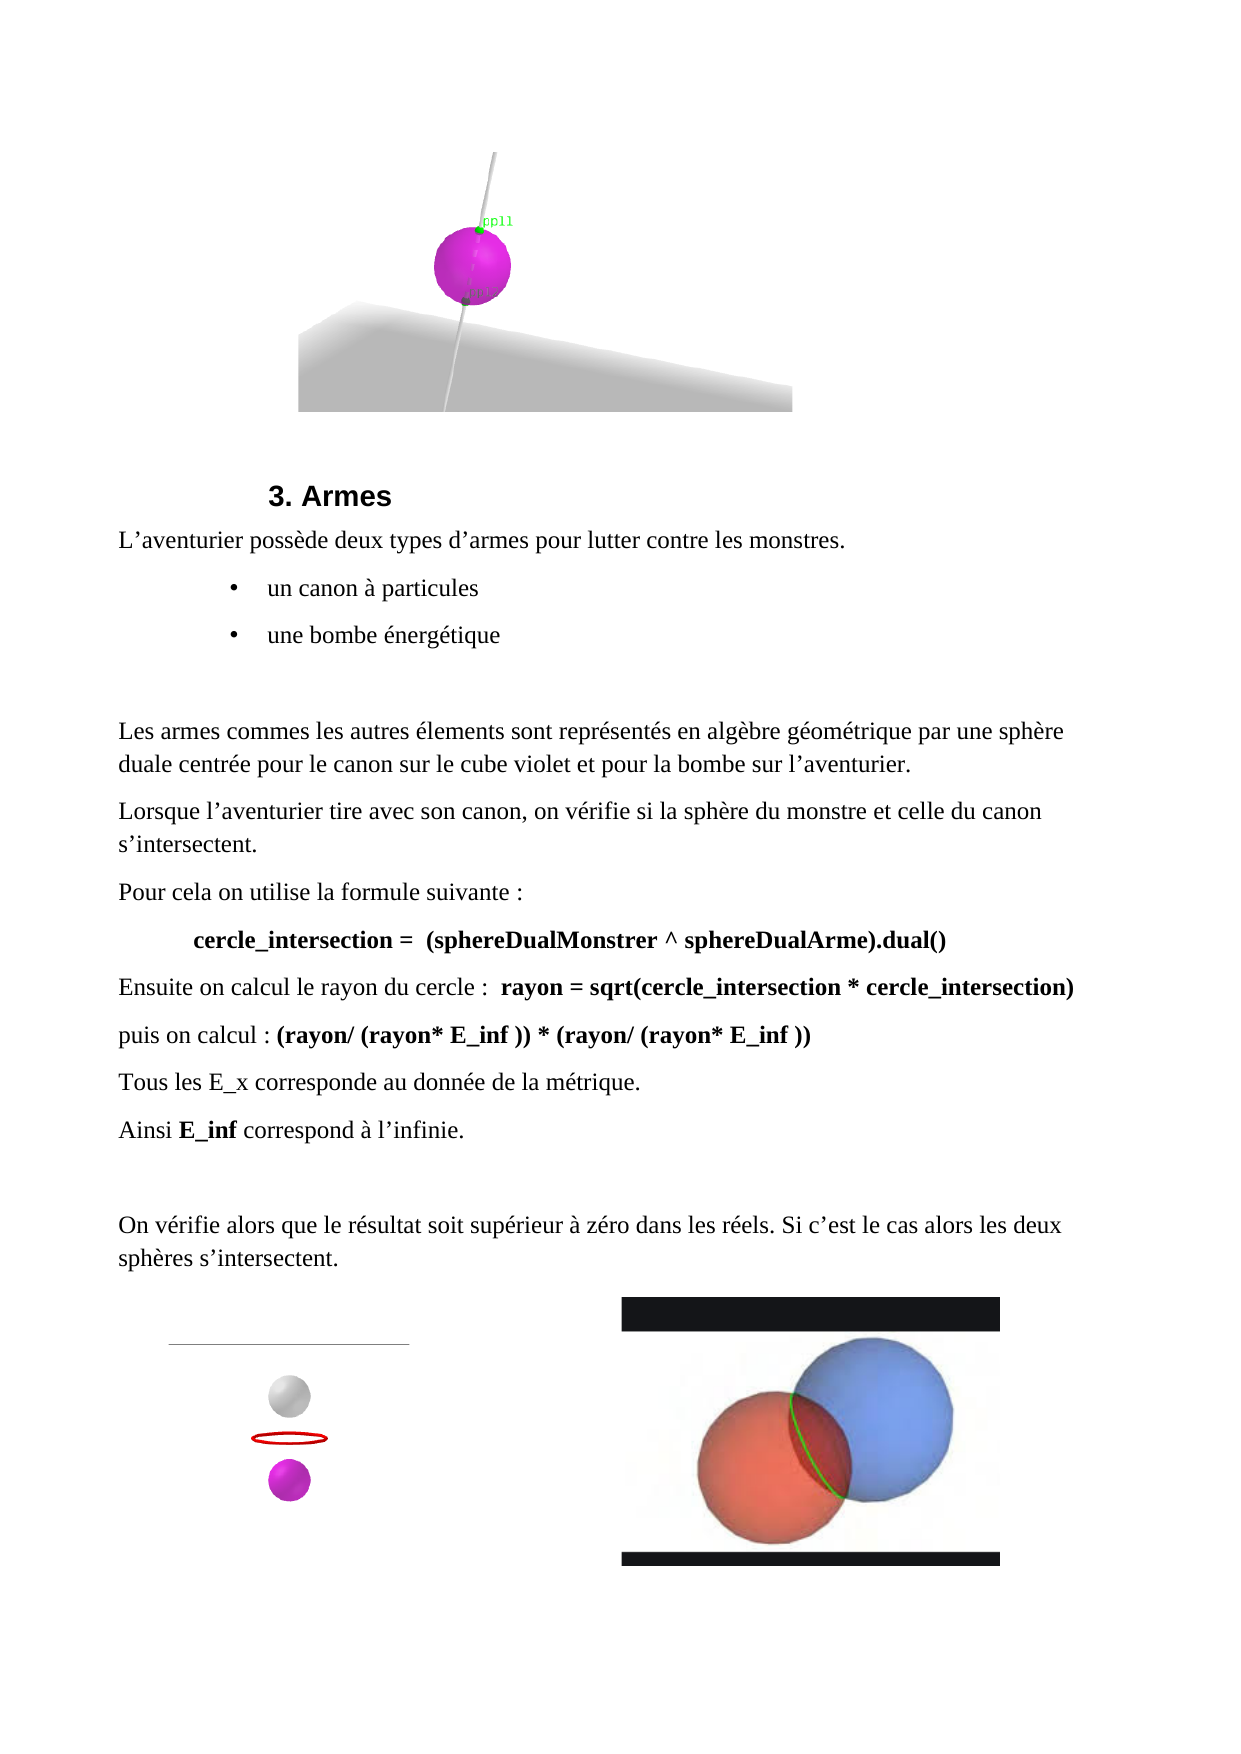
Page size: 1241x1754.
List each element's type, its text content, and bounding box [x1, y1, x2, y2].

text Les armes commes les autres élements sont représentés en algèbre géométrique par une sphère duale centrée pour le canon sur le cube violet et pour la bombe sur l’aventurier. [118, 716, 1122, 778]
text On vérifie alors que le résultat soit supérieur à zéro dans les réels. Si c’est le cas alors les deux sphères s’intersectent. [118, 1210, 1122, 1272]
text Tous les E_x corresponde au donnée de la métrique. [118, 1067, 1122, 1096]
list une bombe énergétique [229, 621, 1122, 649]
text Ainsi E_inf correspond à l’infinie. [118, 1115, 1122, 1144]
text Lorsque l’aventurier tire avec son canon, on vérifie si la sphère du monstre et celle du canon s’intersectent. [118, 796, 1122, 858]
text L’aventurier possède deux types d’armes pour lutter contre les monstres. [118, 525, 1122, 554]
text cercle_intersection = (sphereDualMonstrer ^ sphereDualArme).dual() [118, 925, 1122, 953]
picture [511, 152, 793, 412]
text Ensuite on calcul le rayon du cercle : rayon = sqrt(cercle_intersection * cercle_intersection) [118, 972, 1122, 1001]
text puis on calcul : (rayon/ (rayon* E_inf )) * (rayon/ (rayon* E_inf )) [118, 1020, 1122, 1049]
list un canon à particules [229, 573, 1122, 602]
text Pour cela on utilise la formule suivante : [118, 877, 1122, 906]
subtitle 3. Armes [268, 479, 1122, 513]
picture [241, 1344, 410, 1542]
picture [876, 1297, 1000, 1566]
